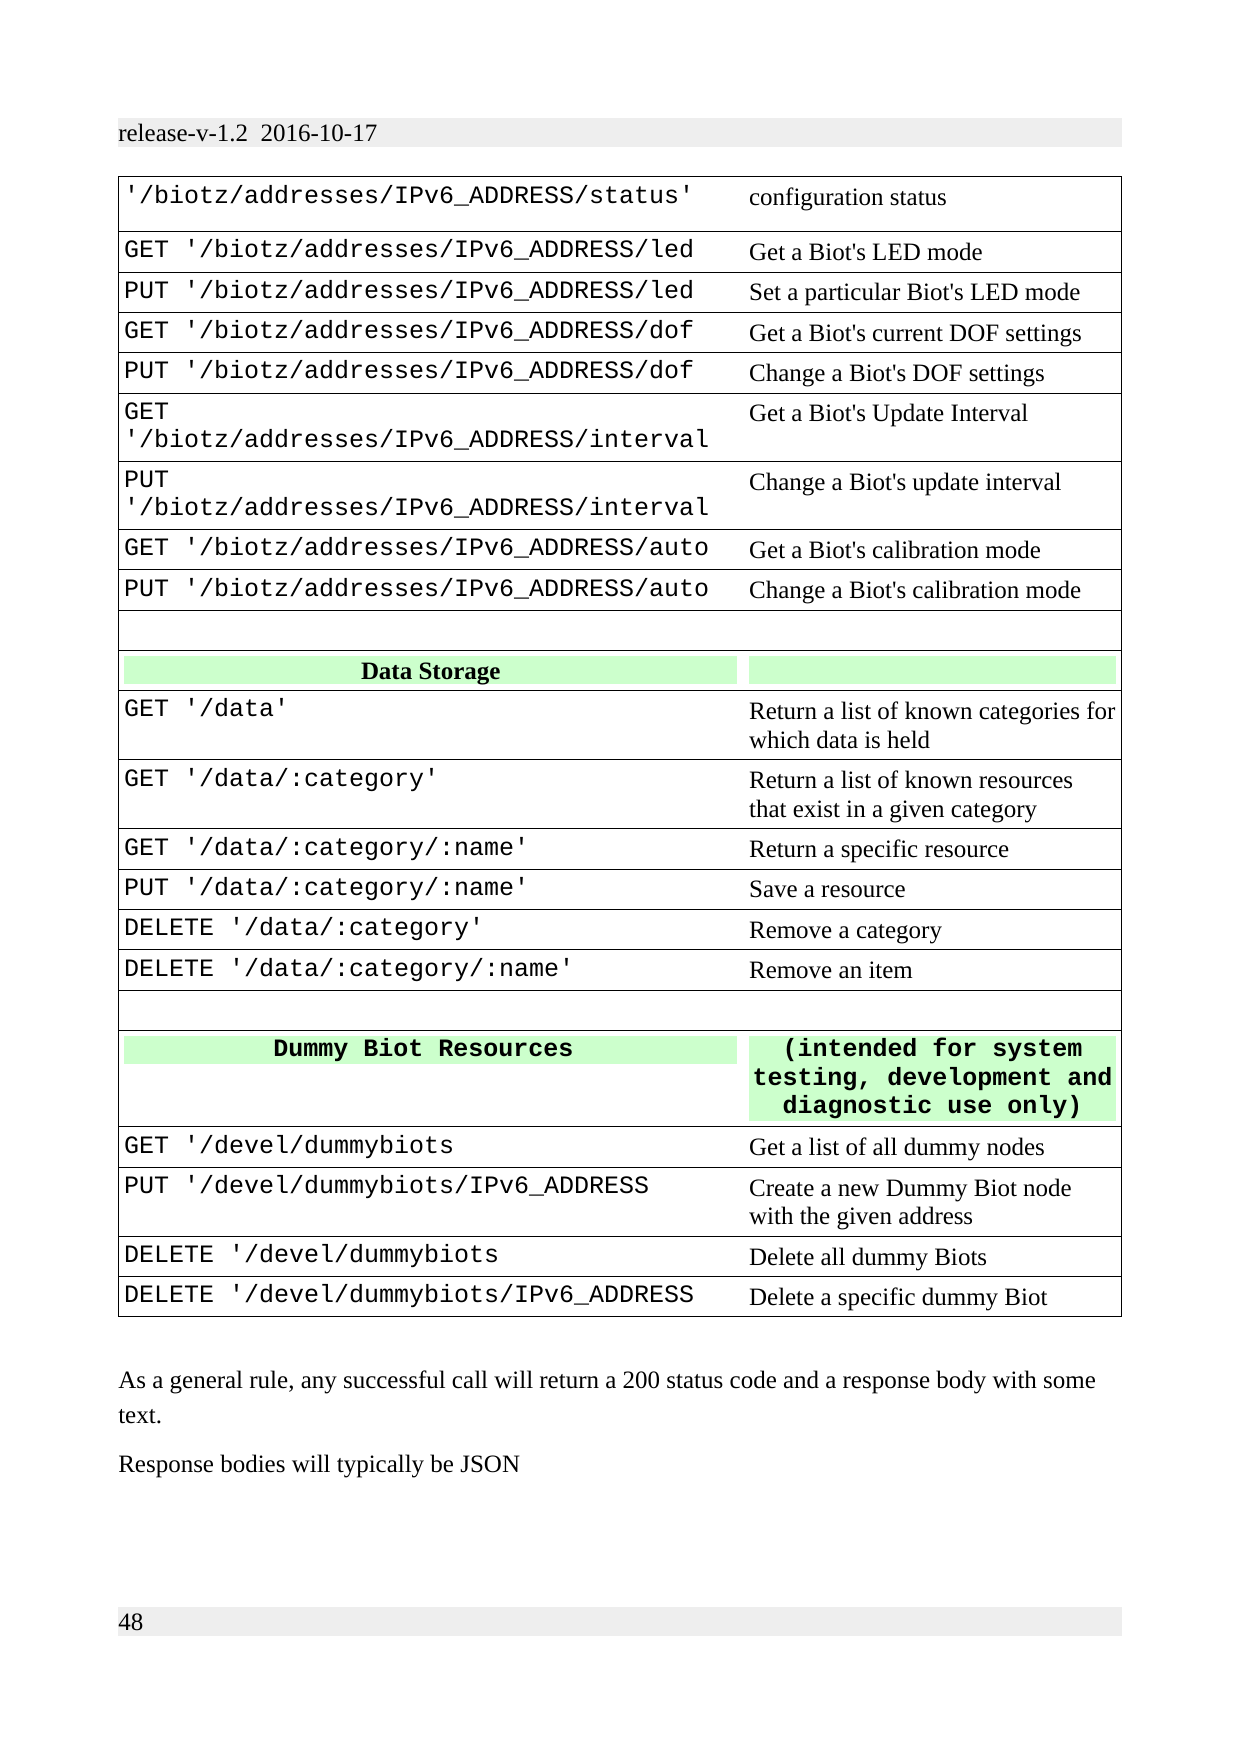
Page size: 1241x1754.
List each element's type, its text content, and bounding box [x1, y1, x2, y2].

table_cell (intended for system testing, development and diagnostic use only) [743, 1031, 1121, 1126]
table_cell GET '/data' [119, 691, 743, 759]
table_cell DELETE '/devel/dummybiots/IPv6_ADDRESS [119, 1277, 743, 1316]
table_cell configuration status [743, 177, 1121, 231]
table_cell Delete all dummy Biots [743, 1237, 1121, 1276]
table_cell Dummy Biot Resources [119, 1031, 743, 1126]
table_cell GET '/biotz/addresses/IPv6_ADDRESS/led [119, 232, 743, 272]
table_cell Get a Biot's Update Interval [743, 394, 1121, 461]
table_cell Get a Biot's current DOF settings [743, 313, 1121, 352]
table_cell '/biotz/addresses/IPv6_ADDRESS/status' [119, 177, 743, 231]
table_cell DELETE '/data/:category/:name' [119, 950, 743, 989]
table_cell Return a list of known resources that exist in a given category [743, 760, 1121, 828]
table_cell PUT '/biotz/addresses/IPv6_ADDRESS/interval [119, 462, 743, 529]
table_cell PUT '/data/:category/:name' [119, 870, 743, 909]
table_cell GET '/biotz/addresses/IPv6_ADDRESS/interval [119, 394, 743, 461]
table_cell PUT '/biotz/addresses/IPv6_ADDRESS/led [119, 273, 743, 312]
table_cell [743, 651, 1121, 690]
table_cell PUT '/biotz/addresses/IPv6_ADDRESS/auto [119, 570, 743, 609]
table_cell GET '/data/:category/:name' [119, 829, 743, 869]
table_cell Change a Biot's calibration mode [743, 570, 1121, 609]
text As a general rule, any successful call will return a 200 status code and a response body with some text. [118, 1366, 1122, 1429]
table_cell GET '/biotz/addresses/IPv6_ADDRESS/auto [119, 530, 743, 569]
table_cell Data Storage [119, 651, 743, 690]
table_cell Delete a specific dummy Biot [743, 1277, 1121, 1316]
table_cell GET '/data/:category' [119, 760, 743, 828]
table_cell PUT '/devel/dummybiots/IPv6_ADDRESS [119, 1168, 743, 1236]
table_cell Save a resource [743, 870, 1121, 909]
table_cell GET '/devel/dummybiots [119, 1127, 743, 1167]
table_cell [743, 991, 1121, 1030]
text Response bodies will typically be JSON [118, 1449, 1122, 1478]
table_cell Remove a category [743, 910, 1121, 949]
table_cell GET '/biotz/addresses/IPv6_ADDRESS/dof [119, 313, 743, 352]
table_cell PUT '/biotz/addresses/IPv6_ADDRESS/dof [119, 353, 743, 392]
table_cell [743, 611, 1121, 650]
table_cell Set a particular Biot's LED mode [743, 273, 1121, 312]
table_cell [119, 611, 743, 650]
table_cell Return a specific resource [743, 829, 1121, 869]
table_cell Change a Biot's update interval [743, 462, 1121, 529]
table_cell Change a Biot's DOF settings [743, 353, 1121, 392]
table_cell DELETE '/devel/dummybiots [119, 1237, 743, 1276]
table_cell Get a Biot's LED mode [743, 232, 1121, 272]
table_cell Get a Biot's calibration mode [743, 530, 1121, 569]
table_cell Create a new Dummy Biot node with the given address [743, 1168, 1121, 1236]
table_cell Return a list of known categories for which data is held [743, 691, 1121, 759]
table_cell Get a list of all dummy nodes [743, 1127, 1121, 1167]
table_cell DELETE '/data/:category' [119, 910, 743, 949]
table_cell [119, 991, 743, 1030]
table_cell Remove an item [743, 950, 1121, 989]
